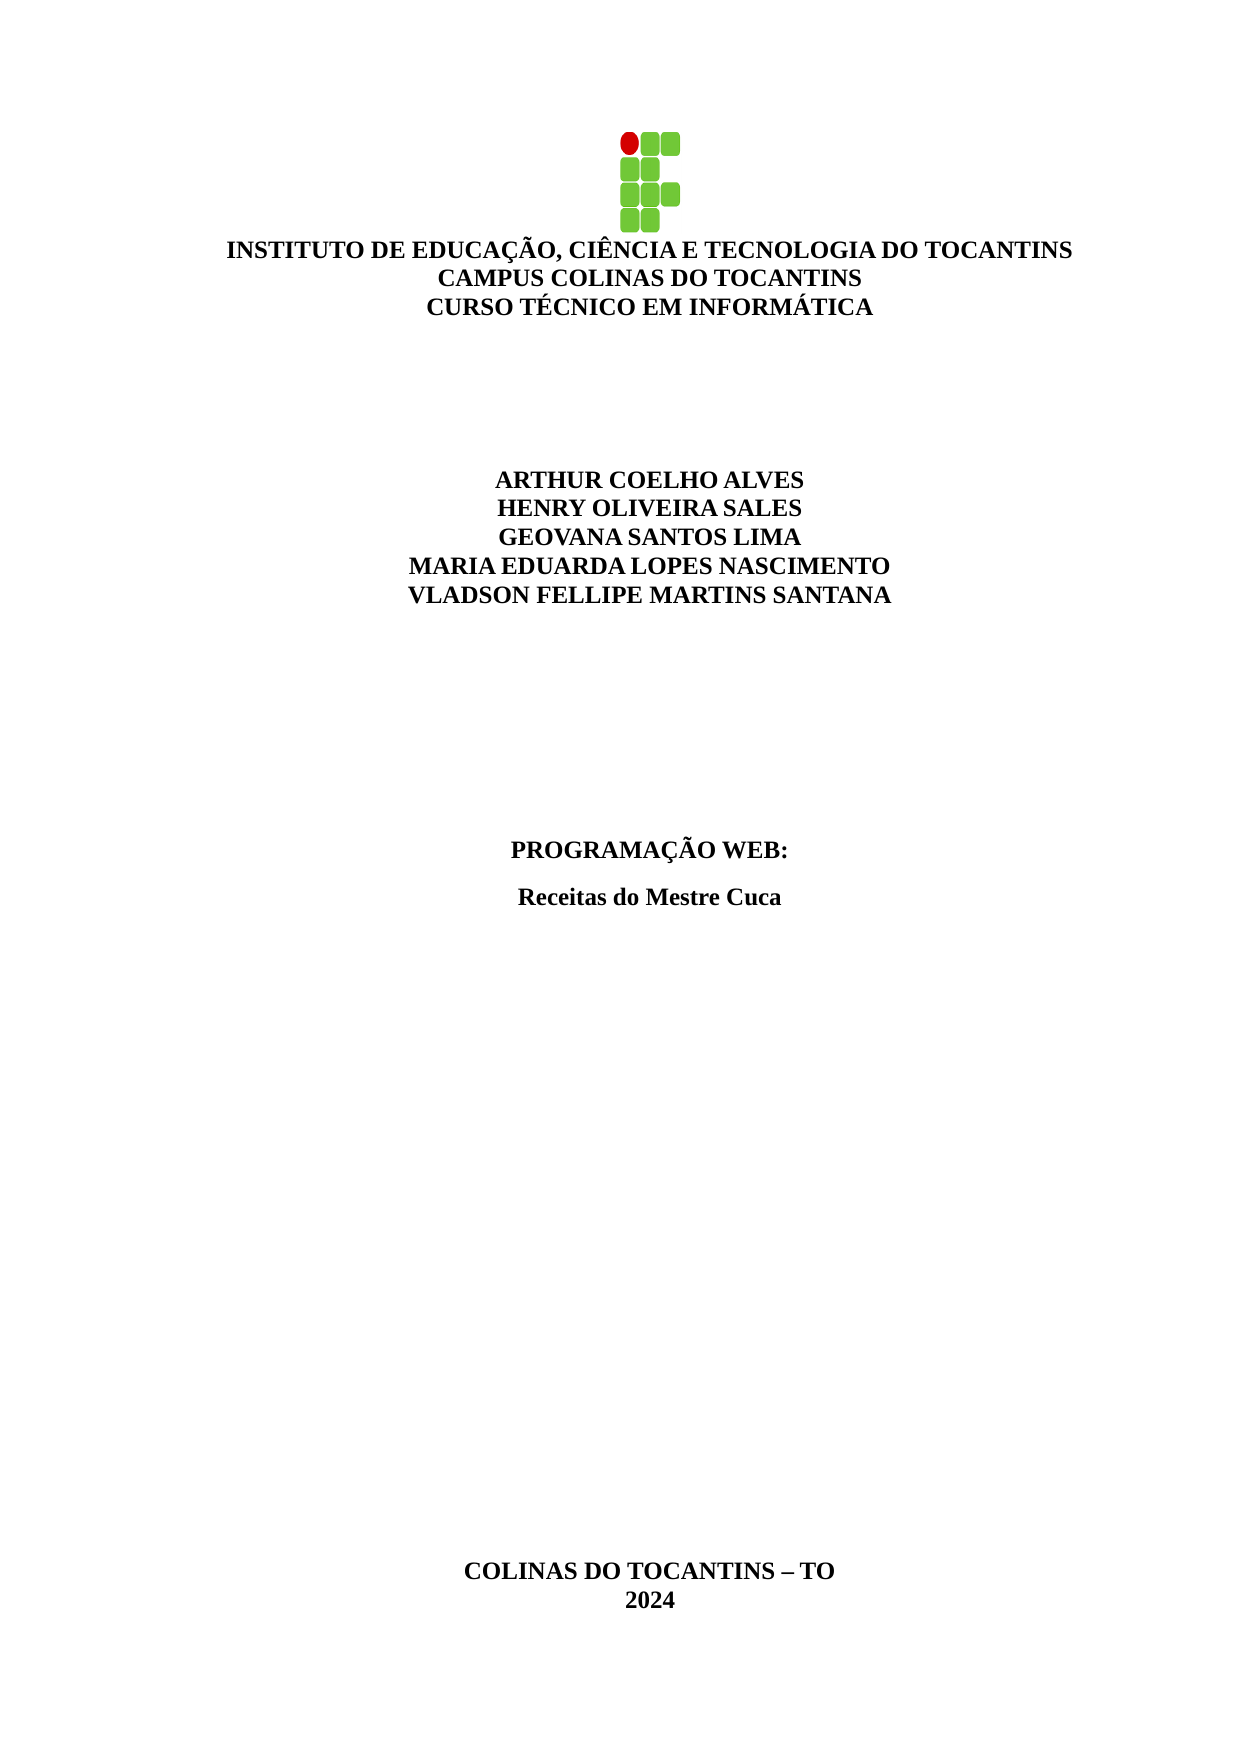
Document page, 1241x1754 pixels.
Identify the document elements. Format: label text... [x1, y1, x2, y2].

subtitle Receitas do Mestre Cuca [177, 882, 1122, 911]
text ARTHUR COELHO ALVES [177, 465, 1122, 493]
title PROGRAMAÇÃO WEB: [177, 835, 1122, 863]
text INSTITUTO DE EDUCAÇÃO, CIÊNCIA E TECNOLOGIA DO TOCANTINS [177, 235, 1122, 263]
text HENRY OLIVEIRA SALES [177, 493, 1122, 522]
picture [606, 132, 693, 234]
text CURSO TÉCNICO EM INFORMÁTICA [177, 292, 1122, 321]
text COLINAS DO TOCANTINS – TO [177, 1556, 1122, 1585]
text MARIA EDUARDA LOPES NASCIMENTO [177, 551, 1122, 580]
text VLADSON FELLIPE MARTINS SANTANA [177, 580, 1122, 608]
text CAMPUS COLINAS DO TOCANTINS [177, 263, 1122, 292]
text 2024 [177, 1585, 1122, 1613]
text GEOVANA SANTOS LIMA [177, 522, 1122, 551]
